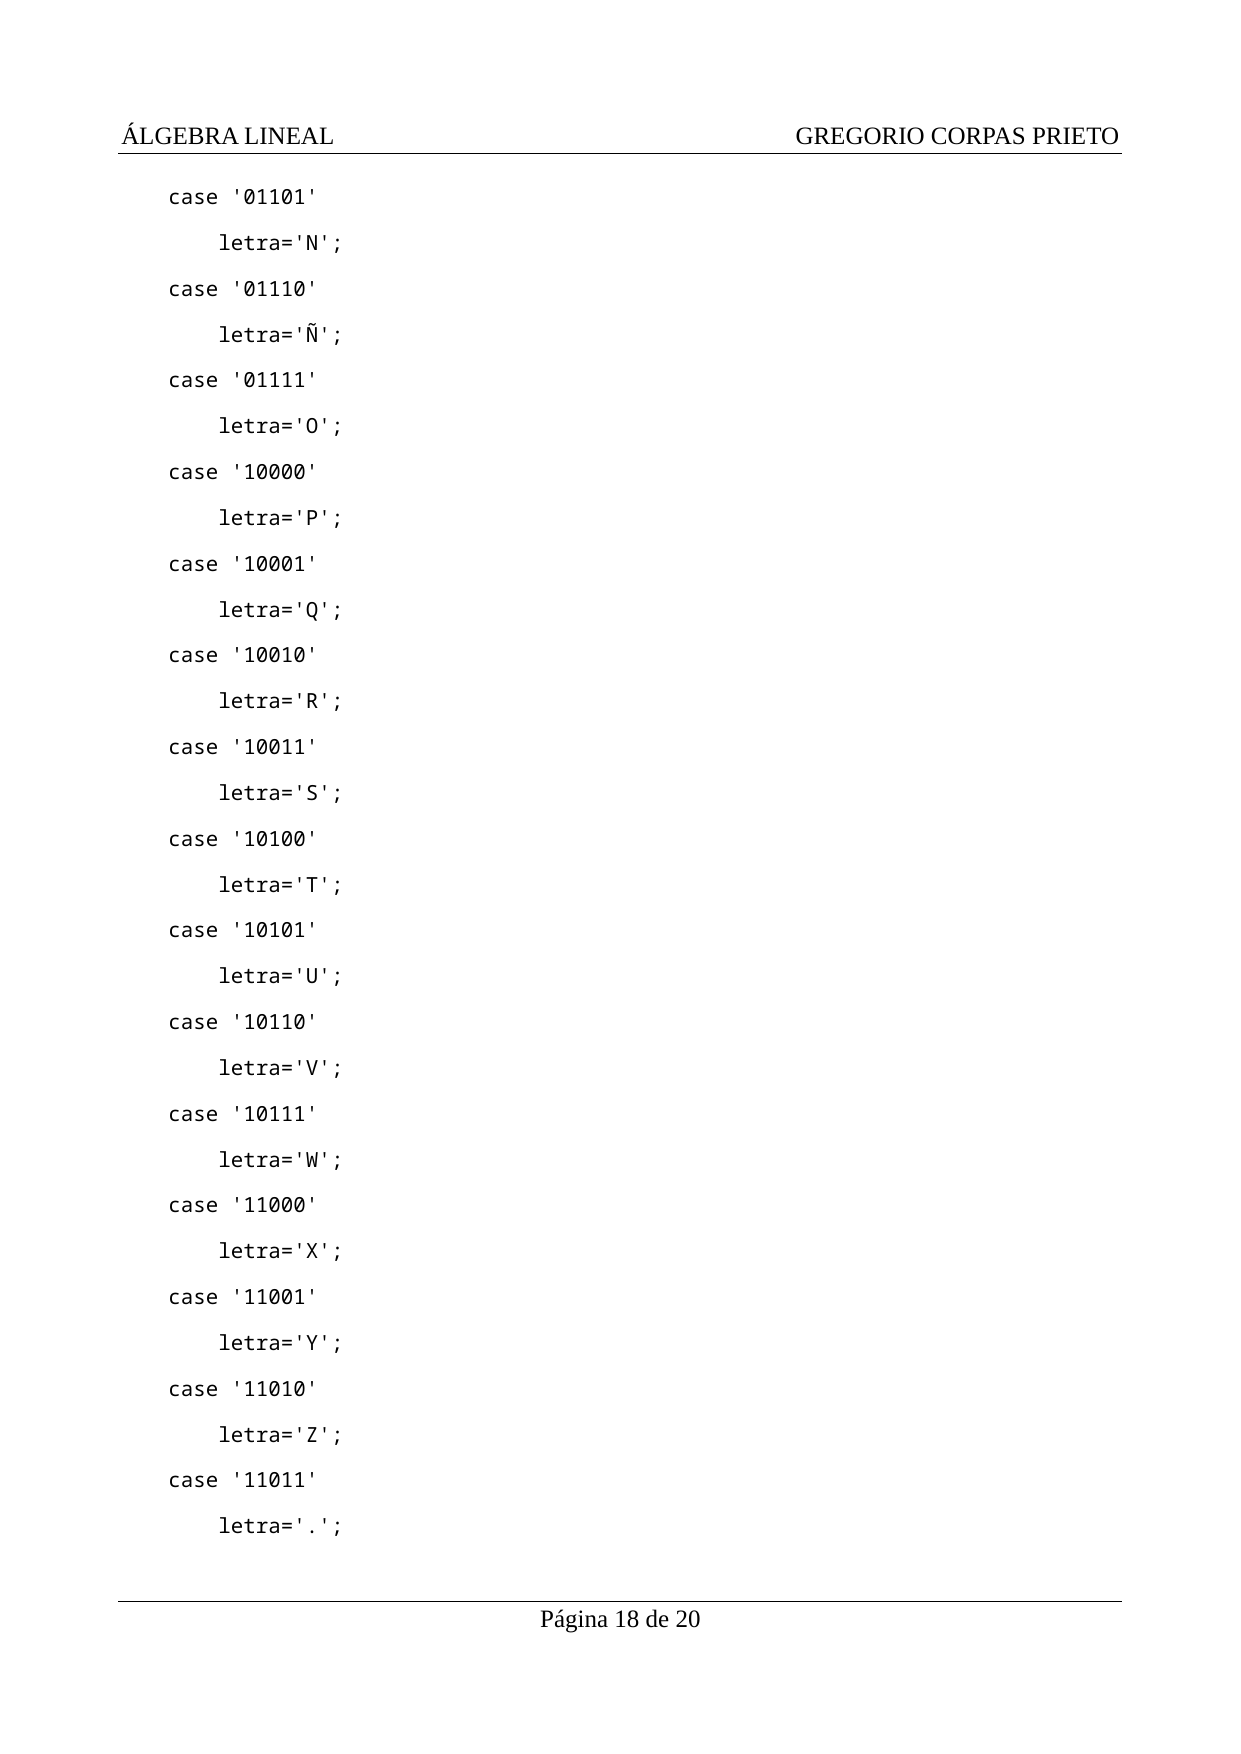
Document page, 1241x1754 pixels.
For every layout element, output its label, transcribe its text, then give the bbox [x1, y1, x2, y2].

text case '11001' [118, 1282, 1122, 1311]
text case '11010' [118, 1374, 1122, 1402]
text letra='S'; [118, 778, 1122, 807]
text case '10000' [118, 457, 1122, 486]
text letra='N'; [118, 228, 1122, 257]
text letra='W'; [118, 1145, 1122, 1173]
text case '10110' [118, 1007, 1122, 1036]
text letra='T'; [118, 870, 1122, 898]
text letra='Y'; [118, 1328, 1122, 1357]
text letra='O'; [118, 411, 1122, 440]
text case '10011' [118, 732, 1122, 761]
text case '10010' [118, 641, 1122, 669]
text case '01111' [118, 366, 1122, 394]
text case '01110' [118, 274, 1122, 302]
text case '10111' [118, 1099, 1122, 1127]
text case '10101' [118, 916, 1122, 944]
text case '01101' [118, 182, 1122, 211]
text letra='R'; [118, 686, 1122, 715]
text case '10100' [118, 824, 1122, 852]
text letra='V'; [118, 1053, 1122, 1082]
text letra='X'; [118, 1236, 1122, 1265]
text letra='Ñ'; [118, 320, 1122, 348]
text letra='Z'; [118, 1420, 1122, 1448]
text case '11000' [118, 1191, 1122, 1219]
text case '11011' [118, 1466, 1122, 1494]
text letra='P'; [118, 503, 1122, 532]
text case '10001' [118, 549, 1122, 577]
text letra='Q'; [118, 595, 1122, 623]
text letra='U'; [118, 961, 1122, 990]
text letra='.'; [118, 1511, 1122, 1540]
